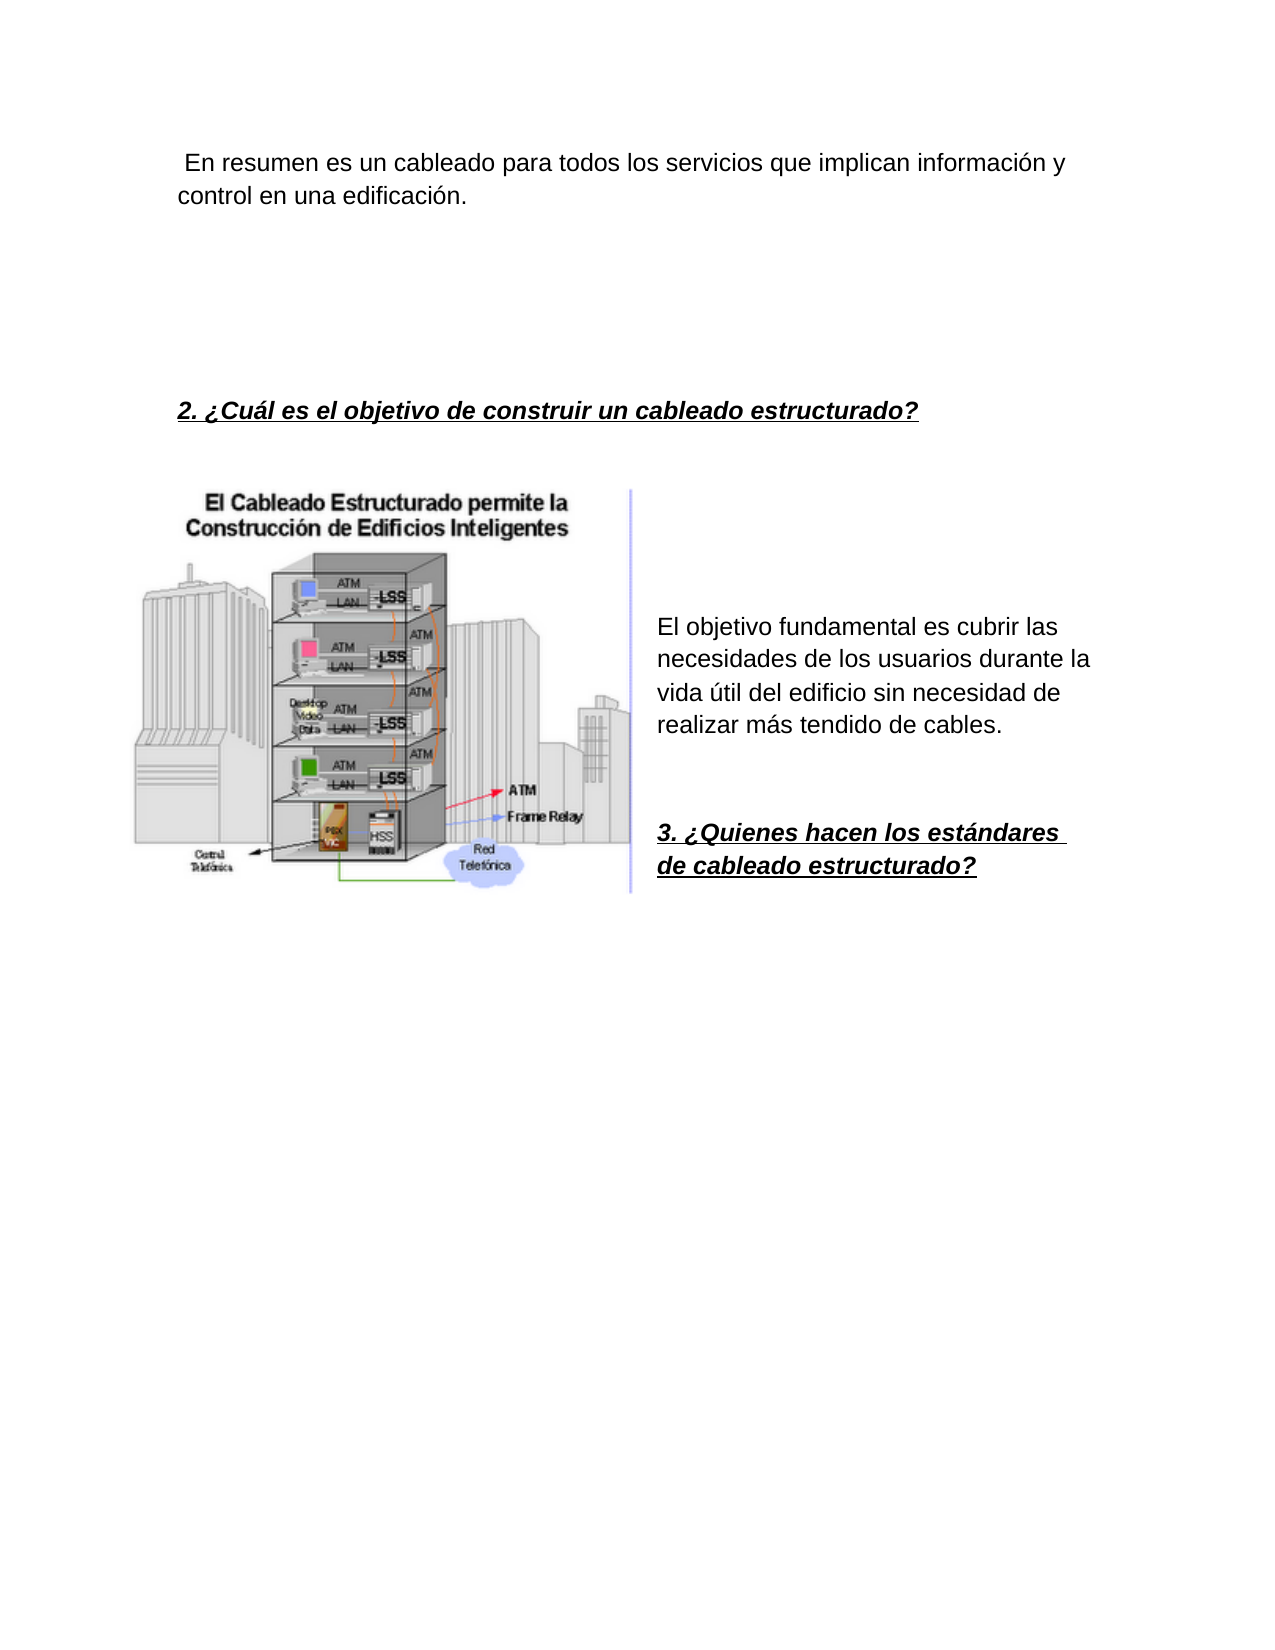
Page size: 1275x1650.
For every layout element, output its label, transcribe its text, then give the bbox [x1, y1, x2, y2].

picture [121, 483, 638, 905]
text En resumen es un cableado para todos los servicios que implican información y control en una edificación. [177, 148, 1098, 209]
text 2. ¿Cuál es el objetivo de construir un cableado estructurado? [177, 396, 1098, 425]
text El objetivo fundamental es cubrir las necesidades de los usuarios durante la vida útil del edificio sin necesidad de realizar más tendido de cables. [638, 611, 1098, 739]
text 3. ¿Quienes hacen los estándares de cableado estructurado? [638, 818, 1098, 880]
